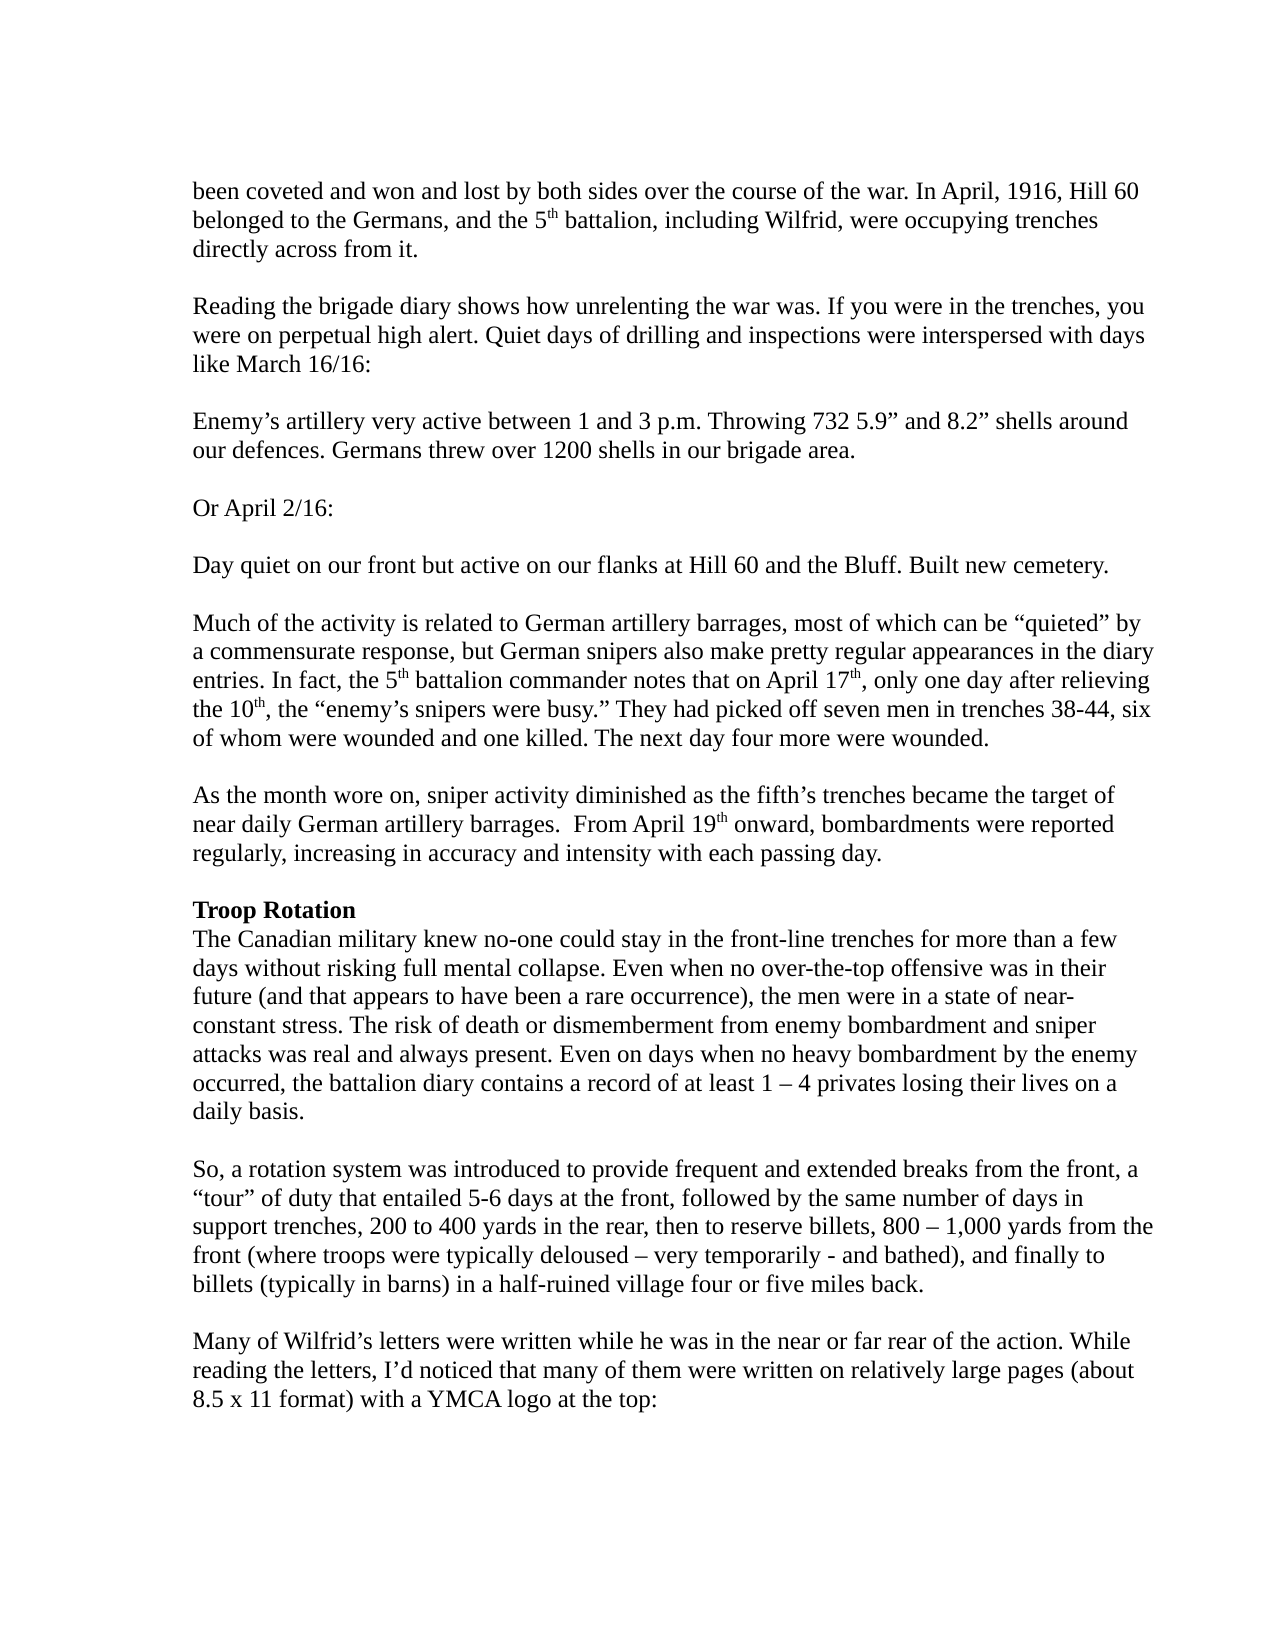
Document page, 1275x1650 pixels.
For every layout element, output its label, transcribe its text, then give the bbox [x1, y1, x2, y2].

text Day quiet on our front but active on our flanks at Hill 60 and the Bluff. Built new cemetery. [192, 550, 1158, 579]
text As the month wore on, sniper activity diminished as the fifth’s trenches became the target of near daily German artillery barrages. From April 19th onward, bombardments were reported regularly, increasing in accuracy and intensity with each passing day. [192, 780, 1158, 866]
text So, a rotation system was introduced to provide frequent and extended breaks from the front, a “tour” of duty that entailed 5-6 days at the front, followed by the same number of days in support trenches, 200 to 400 yards in the rear, then to reserve billets, 800 – 1,000 yards from the front (where troops were typically deloused – very temporarily - and bathed), and finally to billets (typically in barns) in a half-ruined village four or five miles back. [192, 1154, 1158, 1298]
text been coveted and won and lost by both sides over the course of the war. In April, 1916, Hill 60 belonged to the Germans, and the 5th battalion, including Wilfrid, were occupying trenches directly across from it. [192, 176, 1158, 263]
text Reading the brigade diary shows how unrelenting the war was. If you were in the trenches, you were on perpetual high alert. Quiet days of drilling and inspections were interspersed with days like March 16/16: [192, 291, 1158, 378]
text Enemy’s artillery very active between 1 and 3 p.m. Throwing 732 5.9” and 8.2” shells around our defences. Germans threw over 1200 shells in our brigade area. [192, 406, 1158, 464]
text Many of Wilfrid’s letters were written while he was in the near or far rear of the action. While reading the letters, I’d noticed that many of them were written on relatively large pages (about 8.5 x 11 format) with a YMCA logo at the top: [192, 1326, 1158, 1413]
text Much of the activity is related to German artillery barrages, most of which can be “quieted” by a commensurate response, but German snipers also make pretty regular appearances in the diary entries. In fact, the 5th battalion commander notes that on April 17th, only one day after relieving the 10th, the “enemy’s snipers were busy.” They had picked off seven men in trenches 38-44, six of whom were wounded and one killed. The next day four more were wounded. [192, 608, 1158, 751]
text Or April 2/16: [192, 493, 1158, 521]
text The Canadian military knew no-one could stay in the front-line trenches for more than a few days without risking full mental collapse. Even when no over-the-top offensive was in their future (and that appears to have been a rare occurrence), the men were in a state of near-constant stress. The risk of death or dismemberment from enemy bombardment and sniper attacks was real and always present. Even on days when no heavy bombardment by the enemy occurred, the battalion diary contains a record of at least 1 – 4 privates losing their lives on a daily basis. [192, 924, 1158, 1125]
text Troop Rotation [192, 895, 1158, 924]
